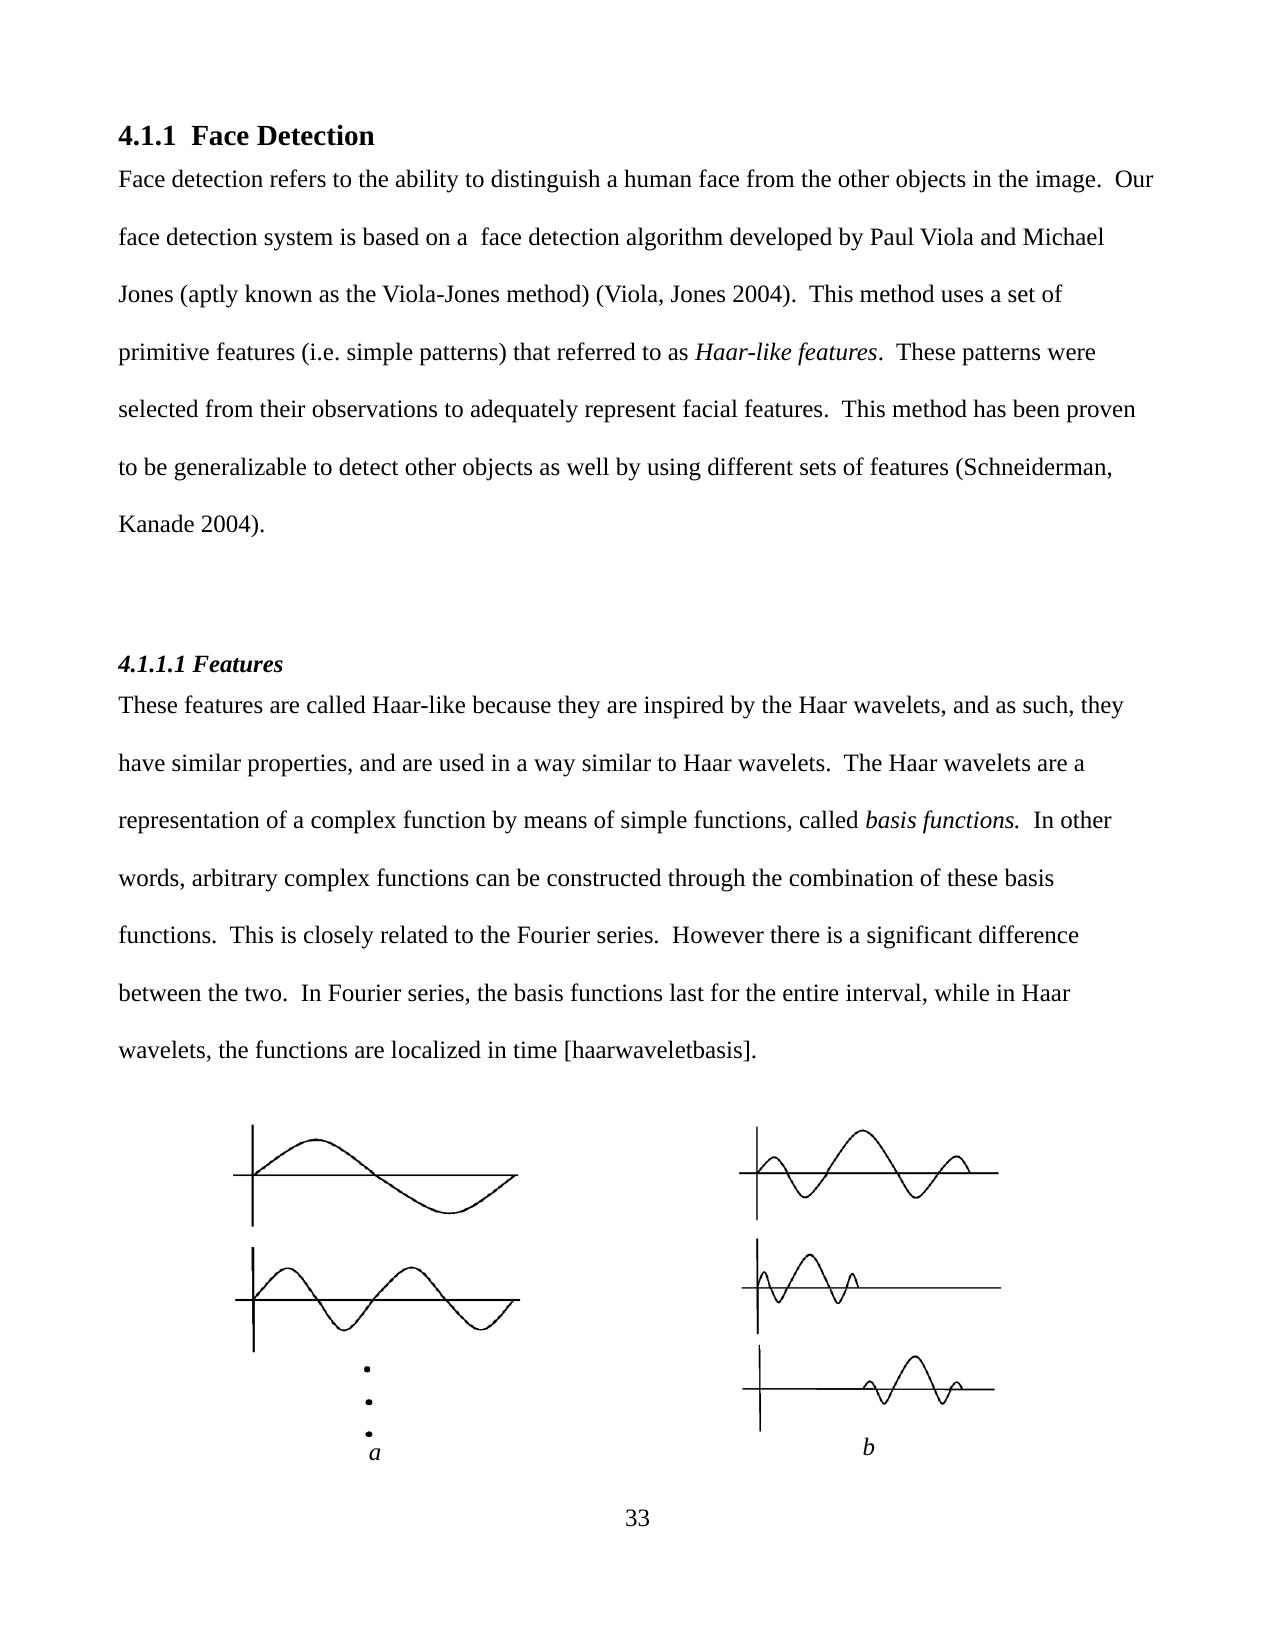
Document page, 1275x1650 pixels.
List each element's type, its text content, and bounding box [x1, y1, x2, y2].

text a [232, 1437, 520, 1466]
subtitle 4.1.1 Face Detection [118, 118, 1157, 152]
picture [232, 1123, 521, 1437]
text These features are called Haar-like because they are inspired by the Haar wavelets, and as such, they have similar properties, and are used in a way similar to Haar wavelets. The Haar wavelets are a representation of a complex function by means of simple functions, called basis functions. In other words, arbitrary complex functions can be constructed through the combination of these basis functions. This is closely related to the Fourier series. However there is a significant difference between the two. In Fourier series, the basis functions last for the entire interval, while in Haar wavelets, the functions are localized in time [haarwaveletbasis]. [118, 690, 1157, 1064]
subtitle 4.1.1.1 Features [118, 649, 1157, 678]
text b [738, 1432, 1001, 1460]
text Face detection refers to the ability to distinguish a human face from the other objects in the image. Our face detection system is based on a face detection algorithm developed by Paul Viola and Michael Jones (aptly known as the Viola-Jones method) (Viola, Jones 2004). This method uses a set of primitive features (i.e. simple patterns) that referred to as Haar-like features. These patterns were selected from their observations to adequately represent facial features. This method has been proven to be generalizable to detect other objects as well by using different sets of features (Schneiderman, Kanade 2004). [118, 164, 1157, 538]
picture [738, 1125, 1002, 1432]
